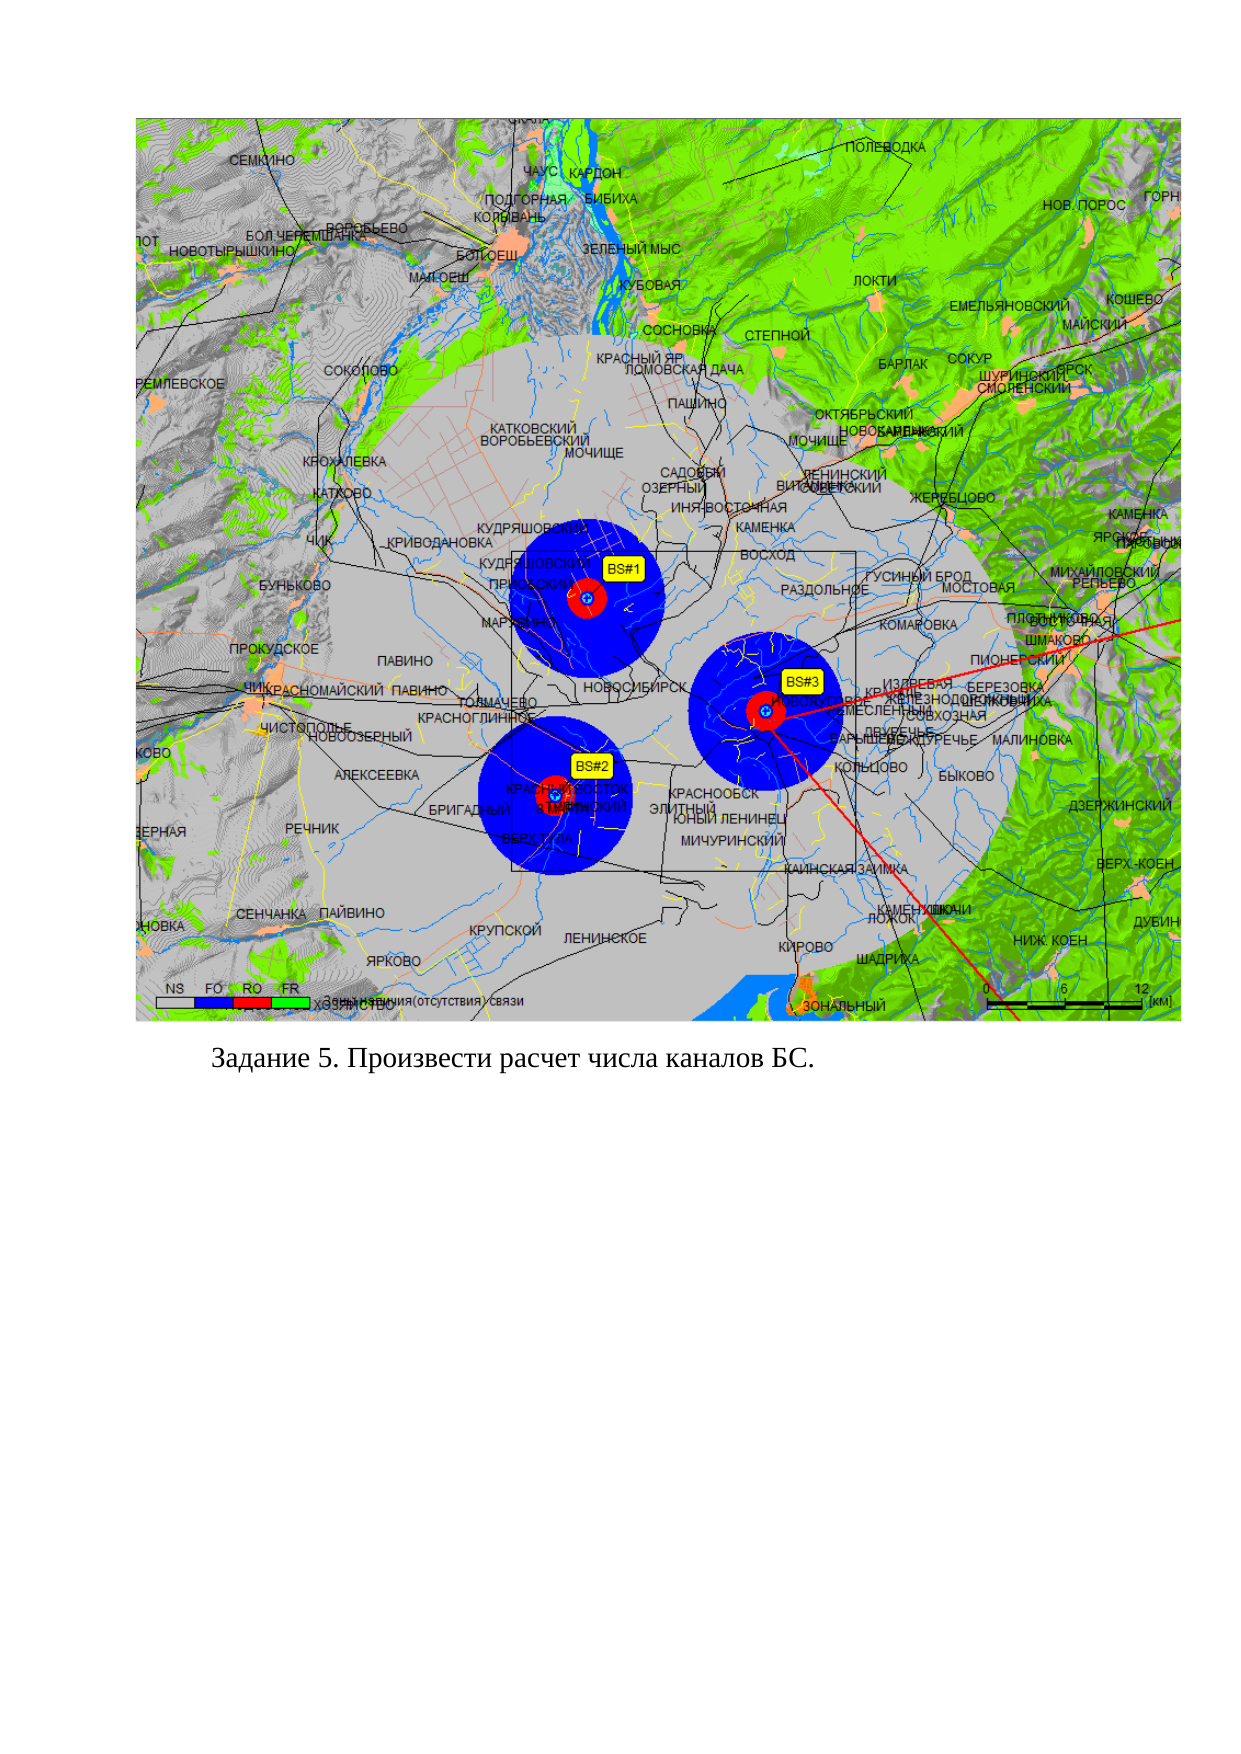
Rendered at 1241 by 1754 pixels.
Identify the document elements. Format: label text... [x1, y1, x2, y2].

picture [135, 118, 1182, 1022]
text Задание 5. Произвести расчет числа каналов БС. [136, 1040, 1181, 1074]
